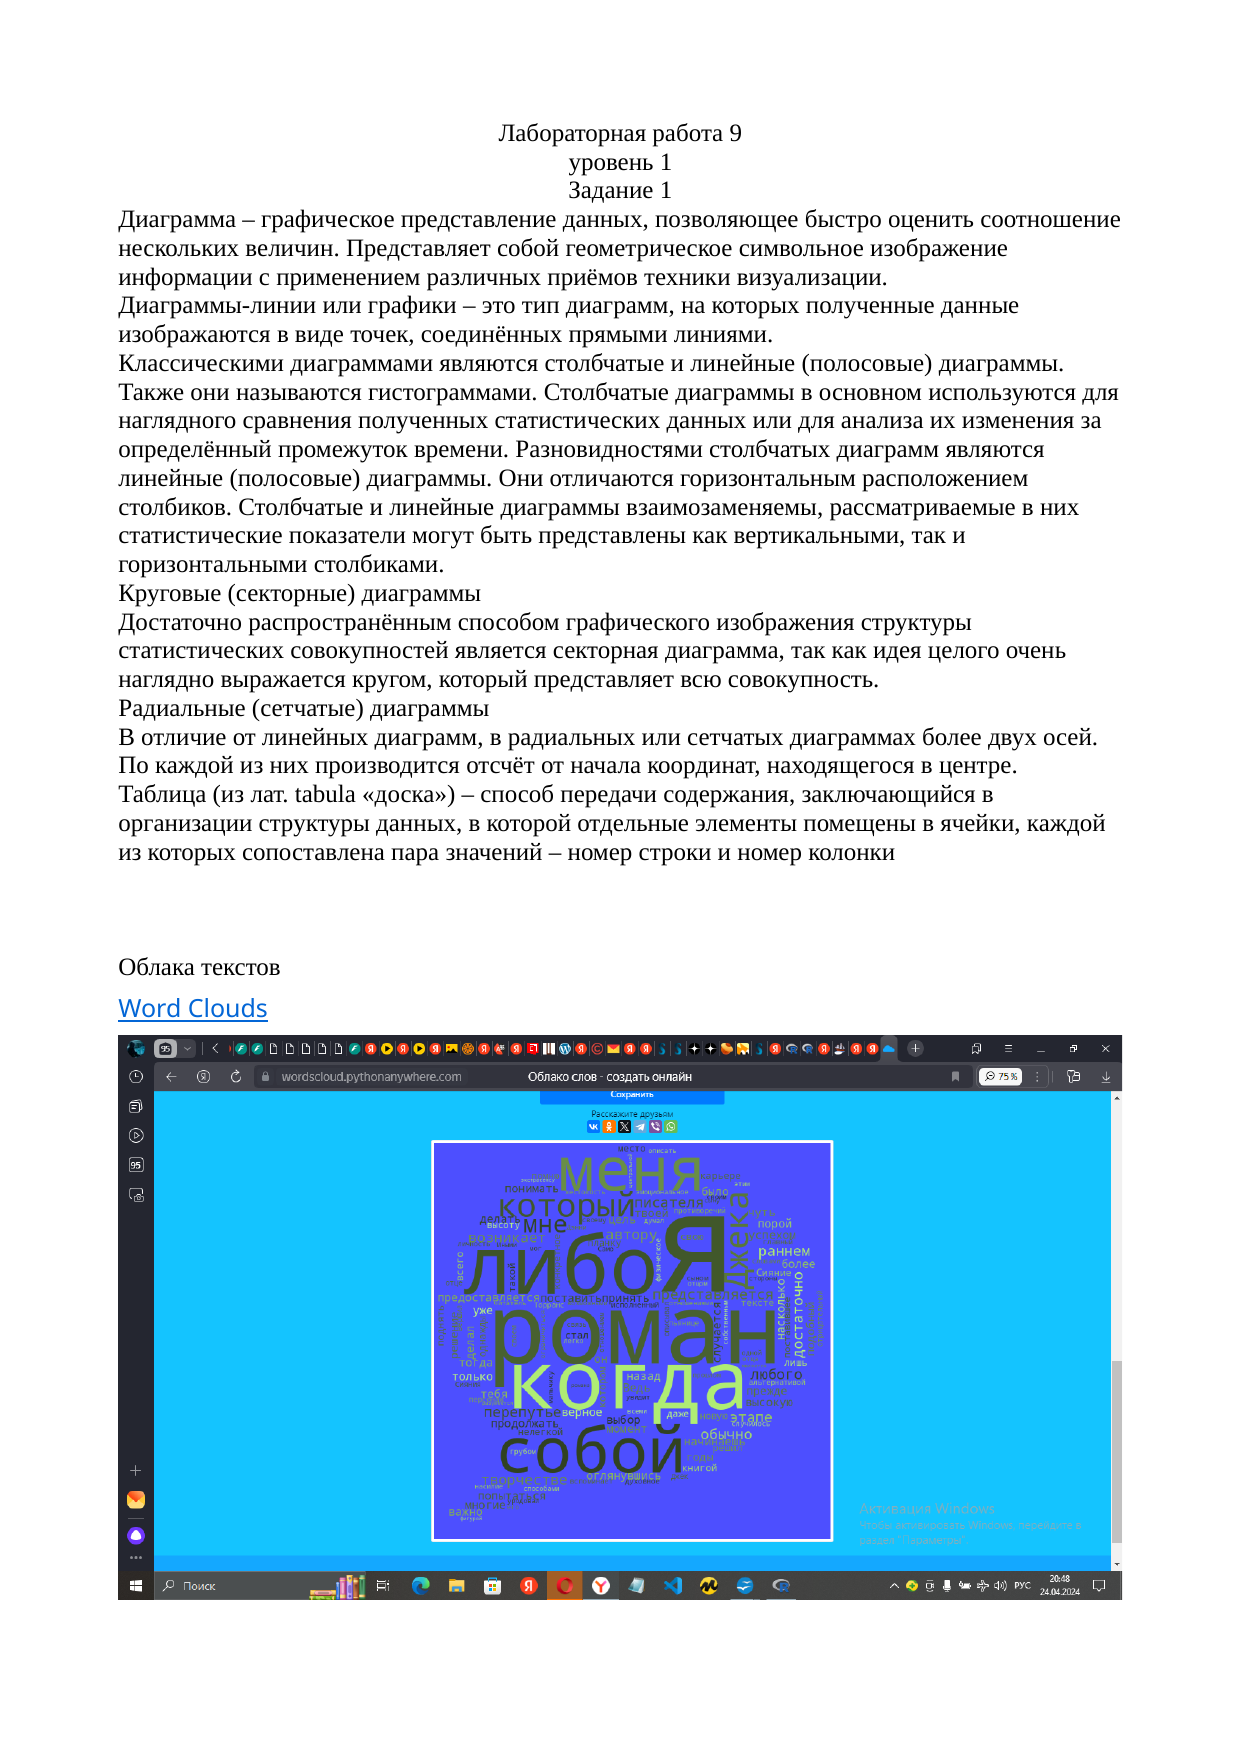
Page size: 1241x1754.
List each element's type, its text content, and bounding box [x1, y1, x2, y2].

text Классическими диаграммами являются столбчатые и линейные (полосовые) диаграммы. Также они называются гистограммами. Столбчатые диаграммы в основном используются для наглядного сравнения полученных статистических данных или для анализа их изменения за определённый промежуток времени. Разновидностями столбчатых диаграмм являются линейные (полосовые) диаграммы. Они отличаются горизонтальным расположением столбиков. Столбчатые и линейные диаграммы взаимозаменяемы, рассматриваемые в них статистические показатели могут быть представлены как вертикальными, так и горизонтальными столбиками. [118, 348, 1122, 578]
text уровень 1 [118, 147, 1122, 176]
text Облака текстов [118, 952, 1122, 981]
text Диаграмма – графическое представление данных, позволяющее быстро оценить соотношение нескольких величин. Представляет собой геометрическое символьное изображение информации с применением различных приёмов техники визуализации. [118, 204, 1122, 291]
text В отличие от линейных диаграмм, в радиальных или сетчатых диаграммах более двух осей. По каждой из них производится отсчёт от начала координат, находящегося в центре. [118, 722, 1122, 779]
text Таблица (из лат. tabula «доска») – способ передачи содержания, заключающийся в организации структуры данных, в которой отдельные элементы помещены в ячейки, каждой из которых сопоставлена пара значений – номер строки и номер колонки [118, 779, 1122, 866]
text Радиальные (сетчатые) диаграммы [118, 693, 1122, 722]
text Достаточно распространённым способом графического изображения структуры статистических совокупностей является секторная диаграмма, так как идея целого очень наглядно выражается кругом, который представляет всю совокупность. [118, 607, 1122, 693]
text Лабораторная работа 9 [118, 118, 1122, 147]
text Word Clouds [118, 991, 1122, 1025]
picture [118, 1035, 1123, 1600]
text Круговые (секторные) диаграммы [118, 578, 1122, 607]
text Диаграммы-линии или графики – это тип диаграмм, на которых полученные данные изображаются в виде точек, соединённых прямыми линиями. [118, 291, 1122, 348]
text Задание 1 [118, 176, 1122, 204]
